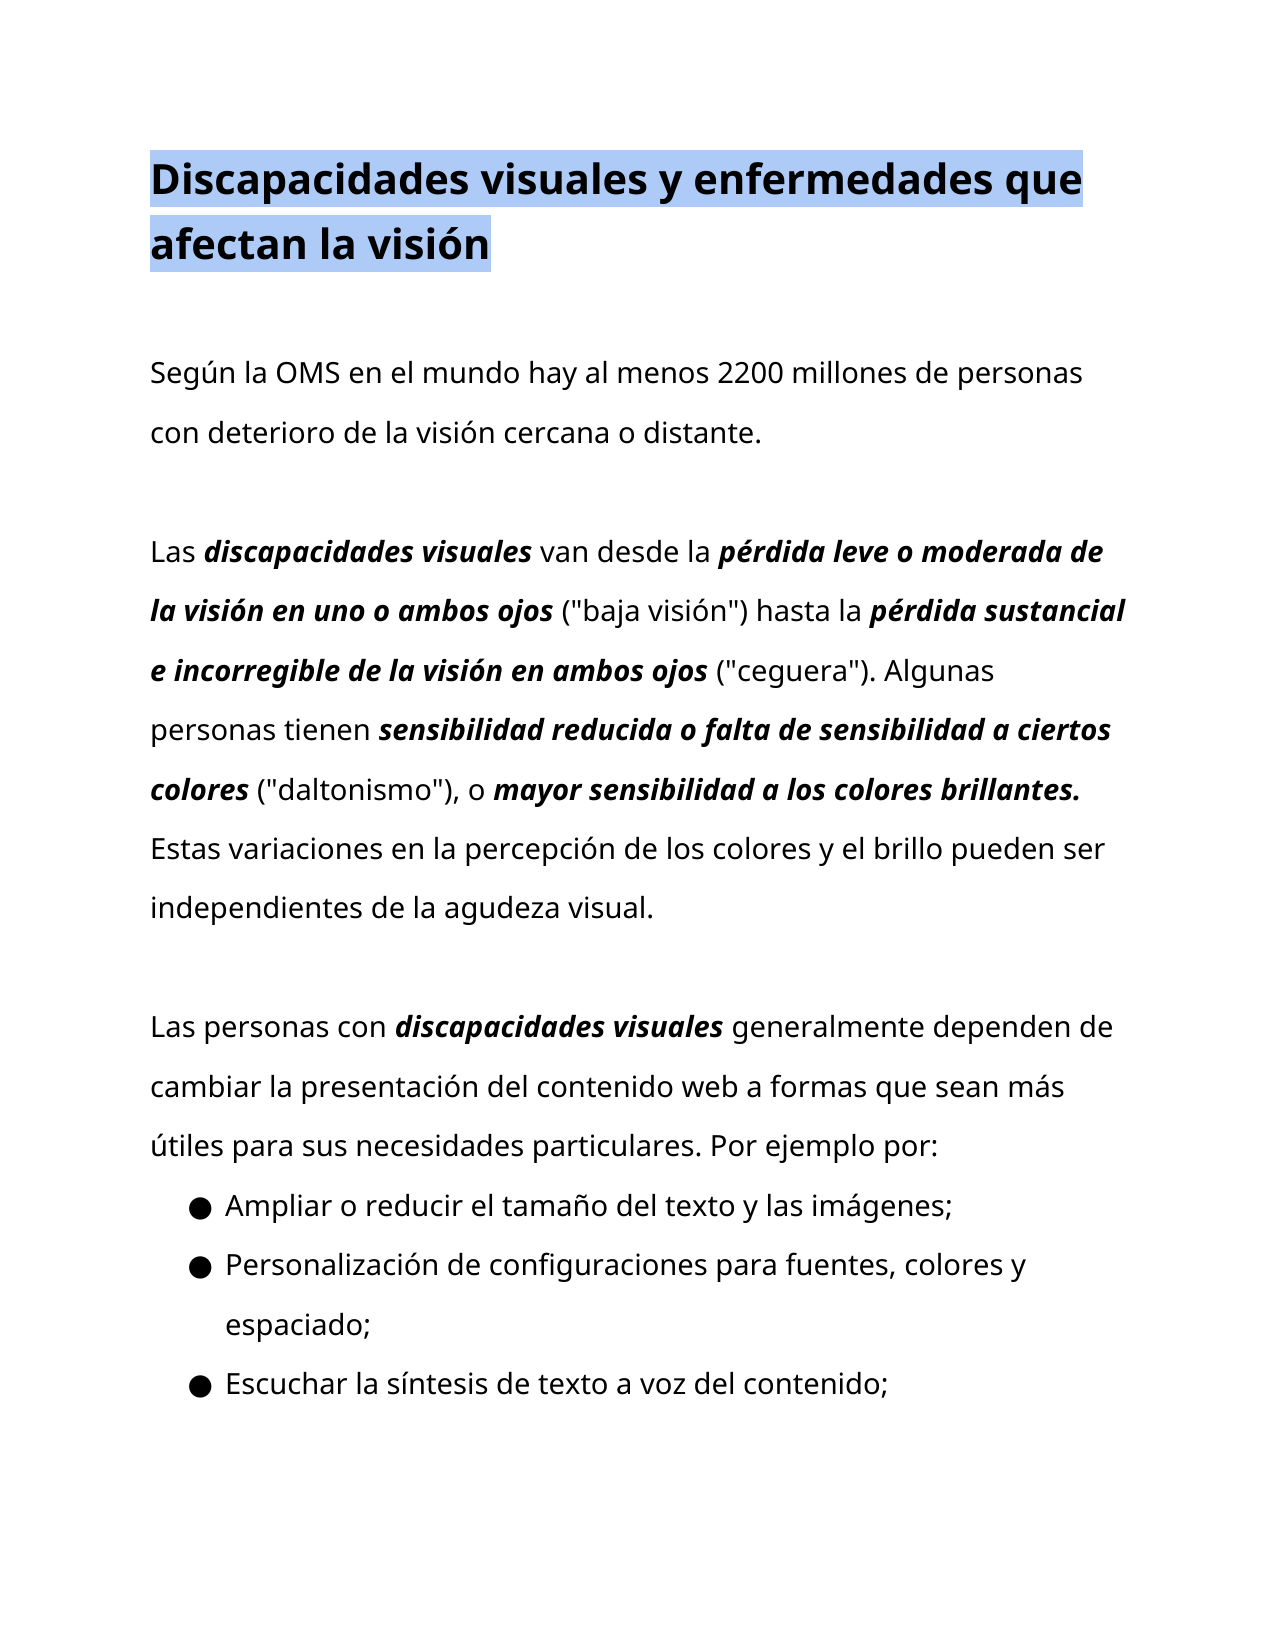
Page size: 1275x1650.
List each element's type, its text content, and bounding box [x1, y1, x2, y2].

text Las discapacidades visuales van desde la pérdida leve o moderada de la visión en uno o ambos ojos ("baja visión") hasta la pérdida sustancial e incorregible de la visión en ambos ojos ("ceguera"). Algunas personas tienen sensibilidad reducida o falta de sensibilidad a ciertos colores ("daltonismo"), o mayor sensibilidad a los colores brillantes. Estas variaciones en la percepción de los colores y el brillo pueden ser independientes de la agudeza visual. [150, 531, 1125, 927]
list Personalización de configuraciones para fuentes, colores y espaciado; [187, 1244, 1125, 1344]
list Ampliar o reducir el tamaño del texto y las imágenes; [187, 1185, 1125, 1225]
text Las personas con discapacidades visuales generalmente dependen de cambiar la presentación del contenido web a formas que sean más útiles para sus necesidades particulares. Por ejemplo por: [150, 1007, 1125, 1165]
text Según la OMS en el mundo hay al menos 2200 millones de personas con deterioro de la visión cercana o distante. [150, 352, 1125, 452]
list Escuchar la síntesis de texto a voz del contenido; [187, 1363, 1125, 1403]
subtitle Discapacidades visuales y enfermedades que afectan la visión [150, 150, 1125, 272]
